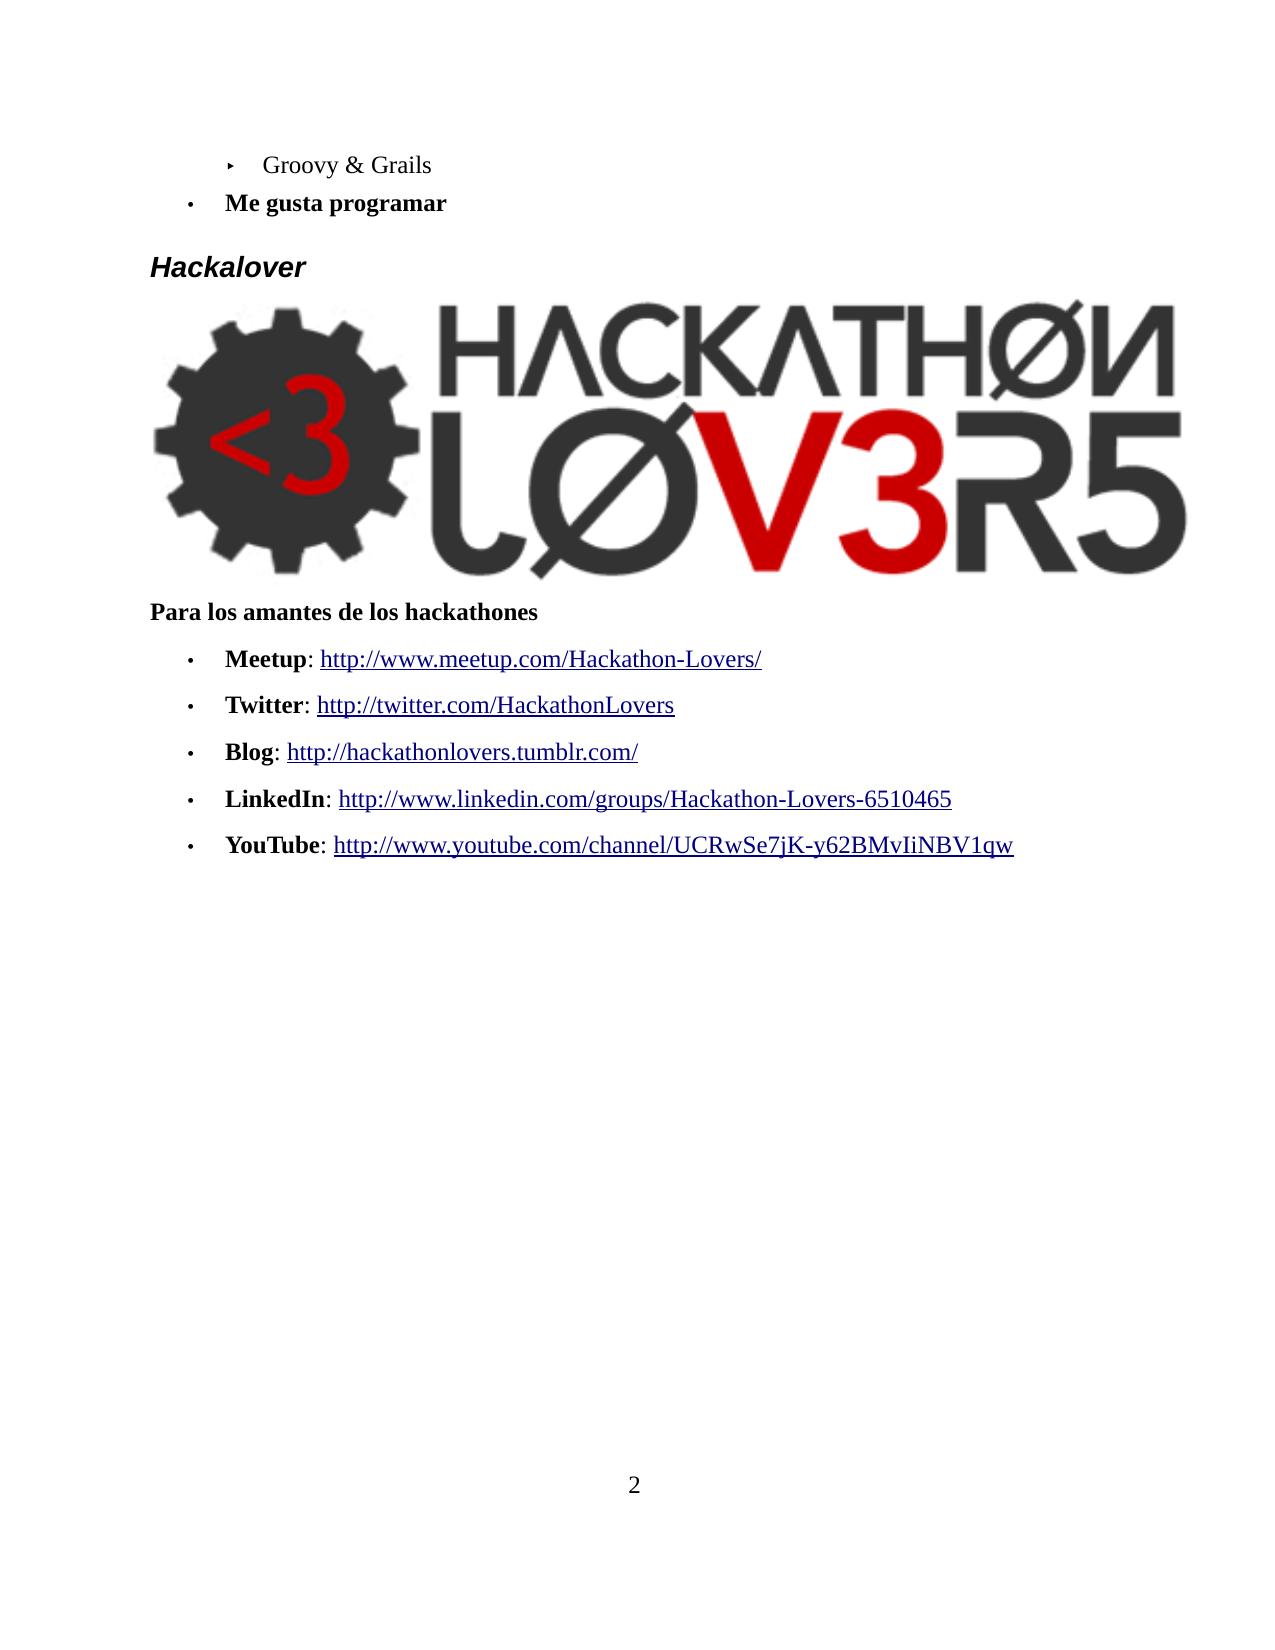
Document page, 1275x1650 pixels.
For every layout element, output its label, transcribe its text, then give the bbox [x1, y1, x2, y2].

picture [150, 296, 1192, 589]
list Blog: http://hackathonlovers.tumblr.com/ [187, 737, 1125, 766]
text Para los amantes de los hackathones [150, 597, 1125, 626]
list Groovy & Grails [225, 150, 1125, 179]
list Meetup: http://www.meetup.com/Hackathon-Lovers/ [187, 644, 1125, 672]
list LinkedIn: http://www.linkedin.com/groups/Hackathon-Lovers-6510465 [187, 784, 1125, 812]
list YouTube: http://www.youtube.com/channel/UCRwSe7jK-y62BMvIiNBV1qw [187, 830, 1125, 859]
list Twitter: http://twitter.com/HackathonLovers [187, 690, 1125, 719]
list Me gusta programar [187, 188, 1125, 216]
subtitle Hackalover [150, 250, 1125, 284]
